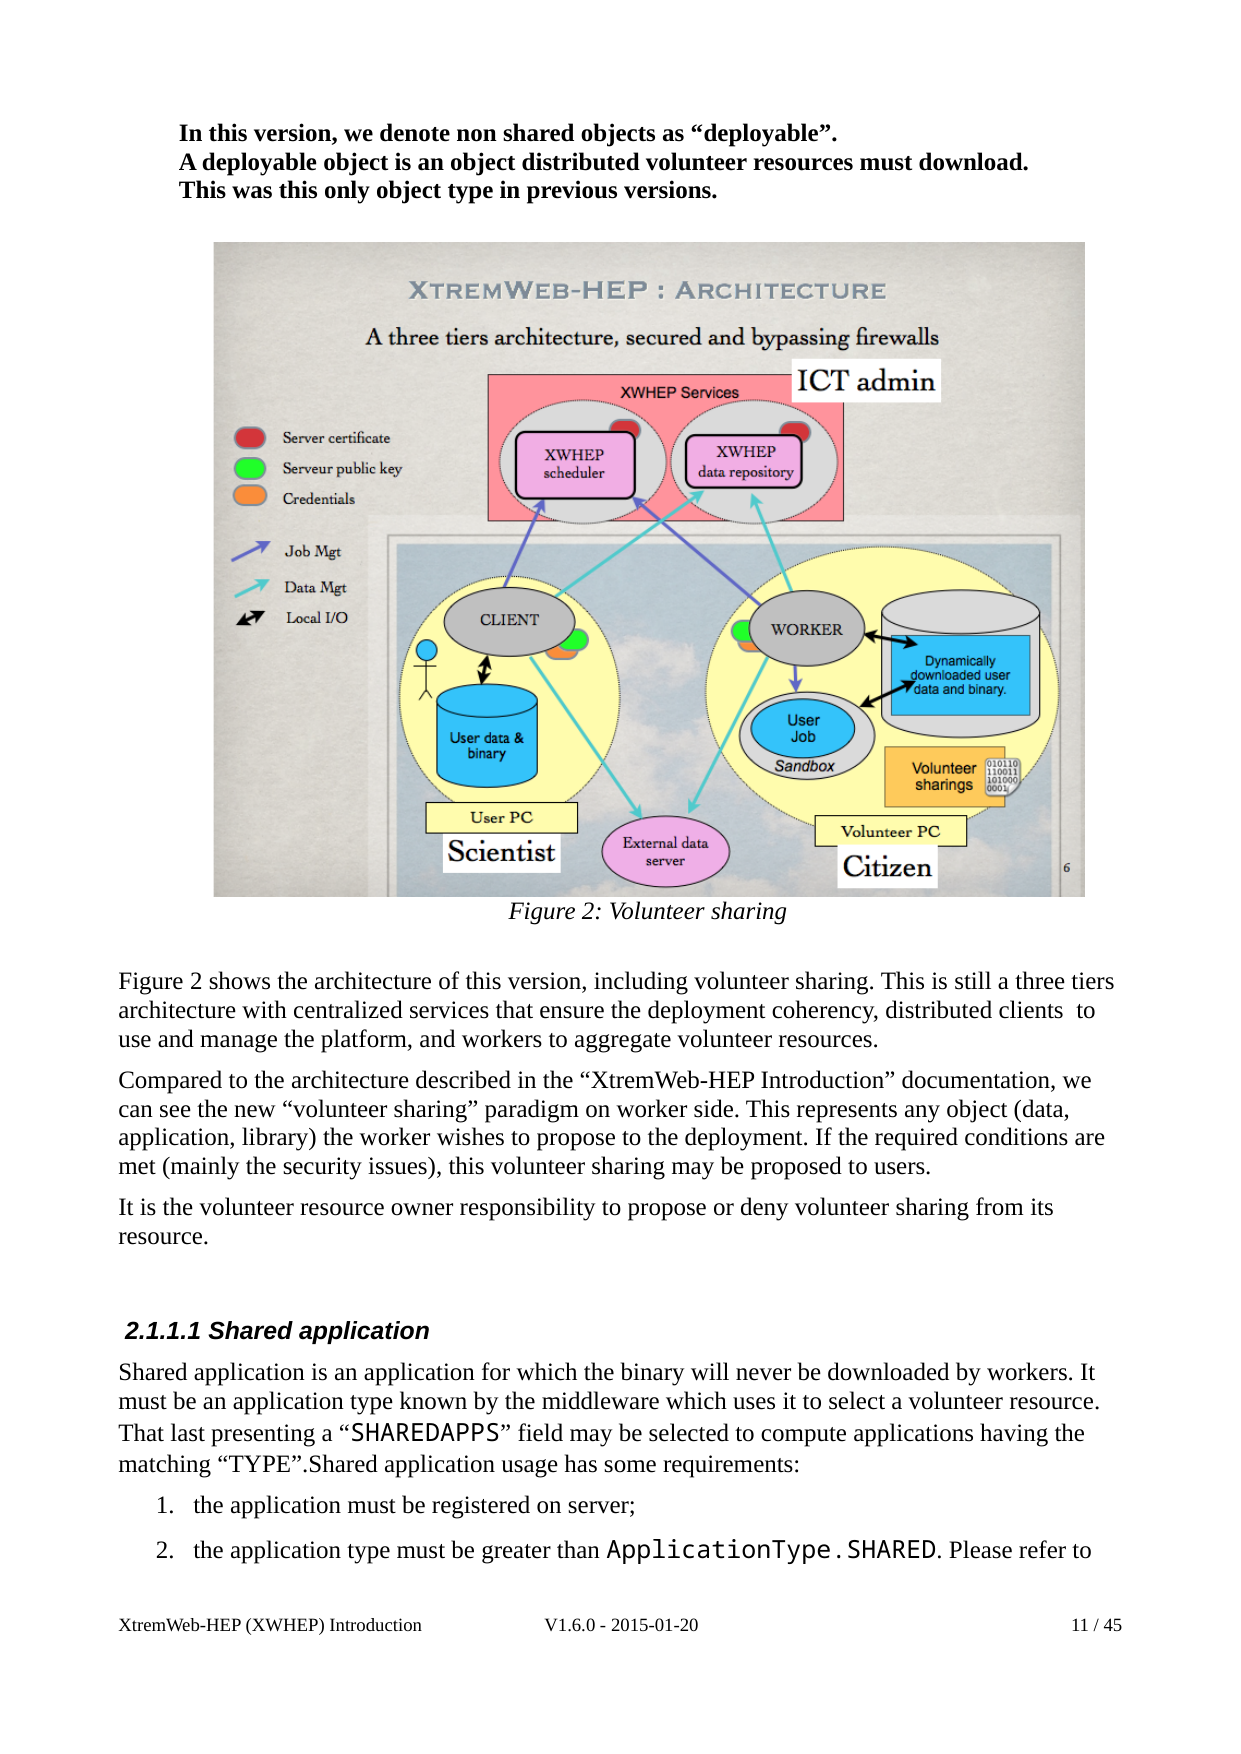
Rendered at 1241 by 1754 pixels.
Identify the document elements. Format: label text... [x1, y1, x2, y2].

text A deployable object is an object distributed volunteer resources must download. [179, 147, 1061, 176]
text Compared to the architecture described in the “XtremWeb-HEP Introduction” documentation, we can see the new “volunteer sharing” paradigm on worker side. This represents any object (data, application, library) the worker wishes to propose to the deployment. If the required conditions are met (mainly the security issues), this volunteer sharing may be proposed to users. [118, 1065, 1122, 1180]
text Figure 2 shows the architecture of this version, including volunteer sharing. This is still a three tiers architecture with centralized services that ensure the deployment coherency, distributed clients to use and manage the platform, and workers to aggregate volunteer resources. [118, 966, 1122, 1052]
text Figure 2: Volunteer sharing [213, 897, 1084, 925]
text Shared application is an application for which the binary will never be downloaded by workers. It must be an application type known by the middleware which uses it to select a volunteer resource. That last presenting a “SHAREDAPPS” field may be selected to compute applications having the matching “TYPE”.Shared application usage has some requirements: [118, 1357, 1122, 1478]
picture [213, 242, 1085, 897]
list the application must be registered on server; [156, 1490, 1122, 1519]
subtitle Shared application [118, 1316, 1122, 1345]
text This was this only object type in previous versions. [179, 176, 1061, 204]
list the application type must be greater than ApplicationType.SHARED. Please refer to [156, 1531, 1122, 1565]
text In this version, we denote non shared objects as “deployable”. [179, 118, 1061, 147]
text It is the volunteer resource owner responsibility to propose or deny volunteer sharing from its resource. [118, 1192, 1122, 1250]
